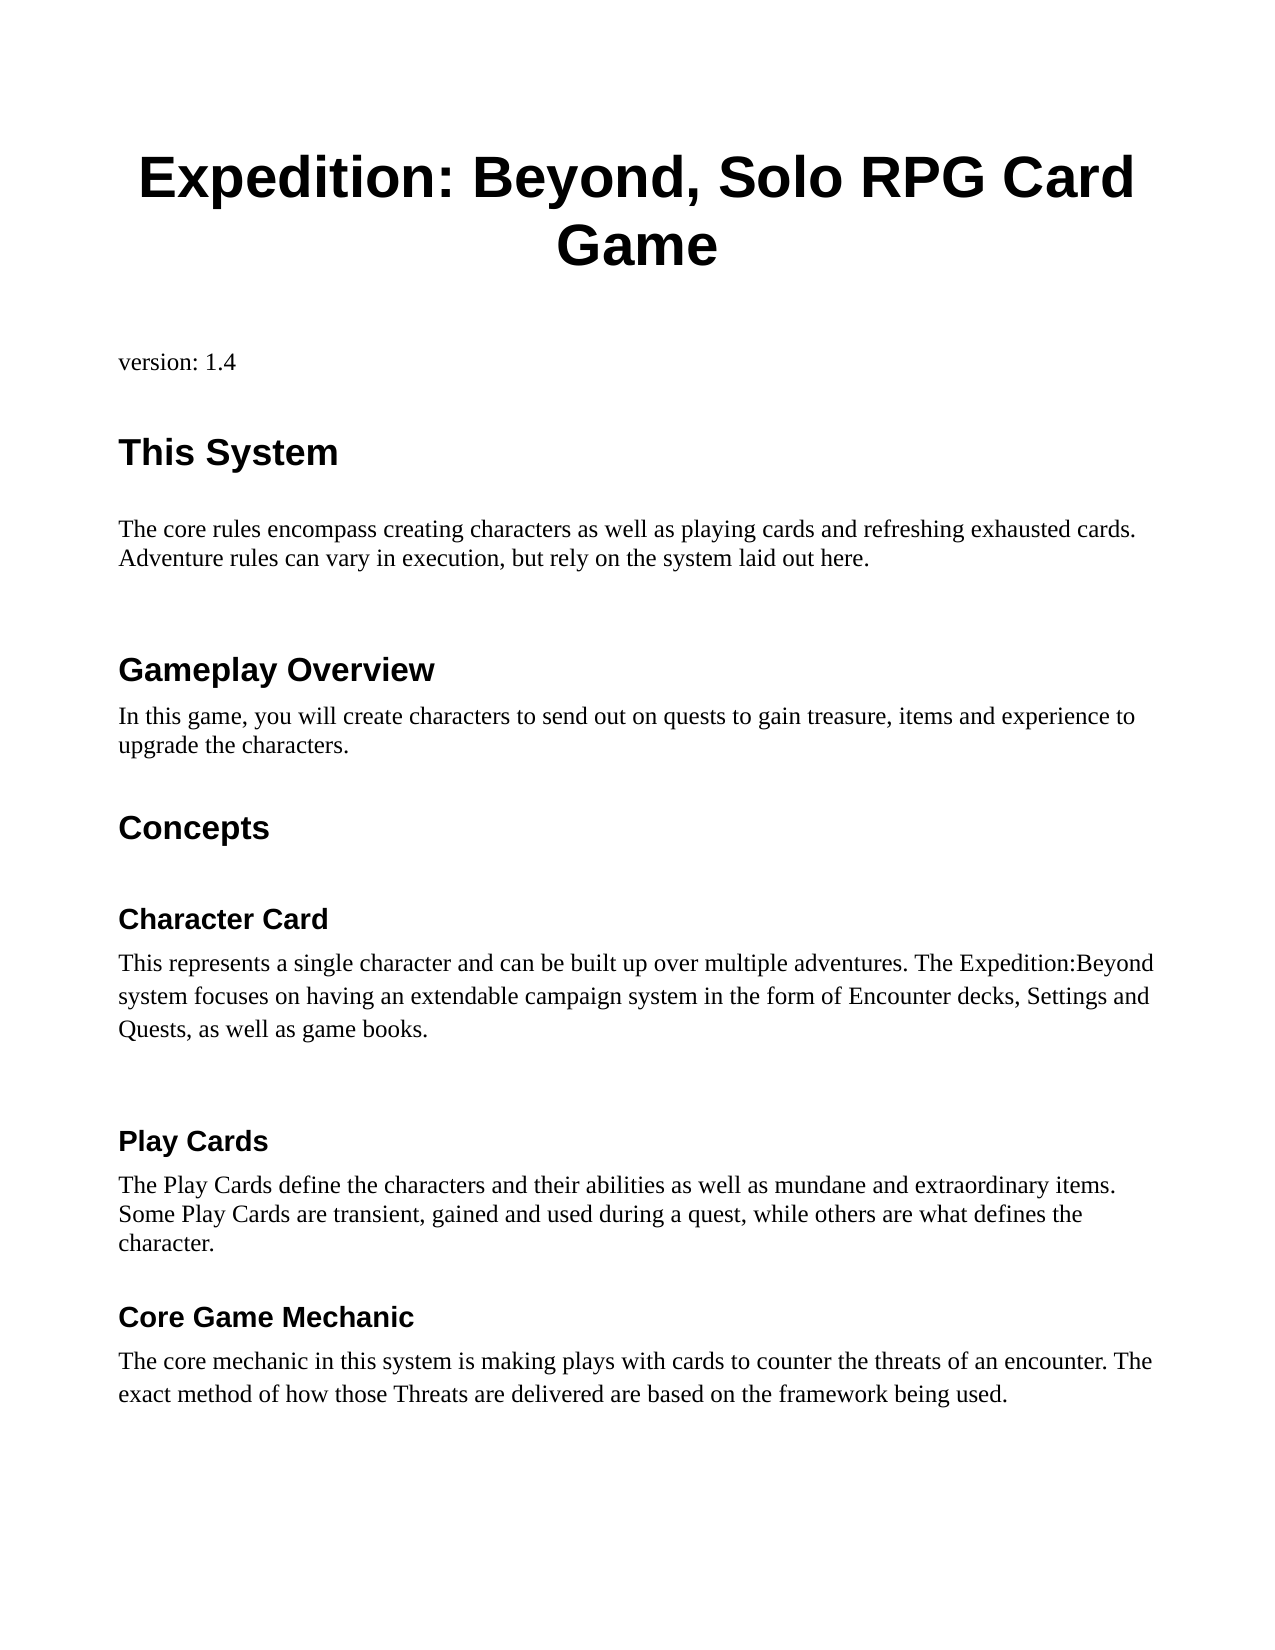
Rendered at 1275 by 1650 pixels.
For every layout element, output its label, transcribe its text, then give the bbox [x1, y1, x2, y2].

text This represents a single character and can be built up over multiple adventures. The Expedition:Beyond system focuses on having an extendable campaign system in the form of Encounter decks, Settings and Quests, as well as game books. [118, 948, 1157, 1043]
text The Play Cards define the characters and their abilities as well as mundane and extraordinary items. Some Play Cards are transient, gained and used during a quest, while others are what defines the character. [118, 1170, 1157, 1256]
subtitle Character Card [118, 902, 1157, 936]
subtitle Core Game Mechanic [118, 1300, 1157, 1333]
subtitle Play Cards [118, 1124, 1157, 1158]
subtitle Concepts [118, 808, 1157, 846]
text In this game, you will create characters to send out on quests to gain treasure, items and experience to upgrade the characters. [118, 701, 1157, 758]
text The core mechanic in this system is making plays with cards to counter the threats of an encounter. The exact method of how those Threats are delivered are based on the framework being used. [118, 1346, 1157, 1408]
text The core rules encompass creating characters as well as playing cards and refreshing exhausted cards. Adventure rules can vary in execution, but rely on the system laid out here. [118, 514, 1157, 572]
text version: 1.4 [118, 347, 1157, 376]
subtitle Gameplay Overview [118, 650, 1157, 688]
title Expedition: Beyond, Solo RPG Card Game [118, 143, 1157, 277]
subtitle This System [118, 430, 1157, 473]
